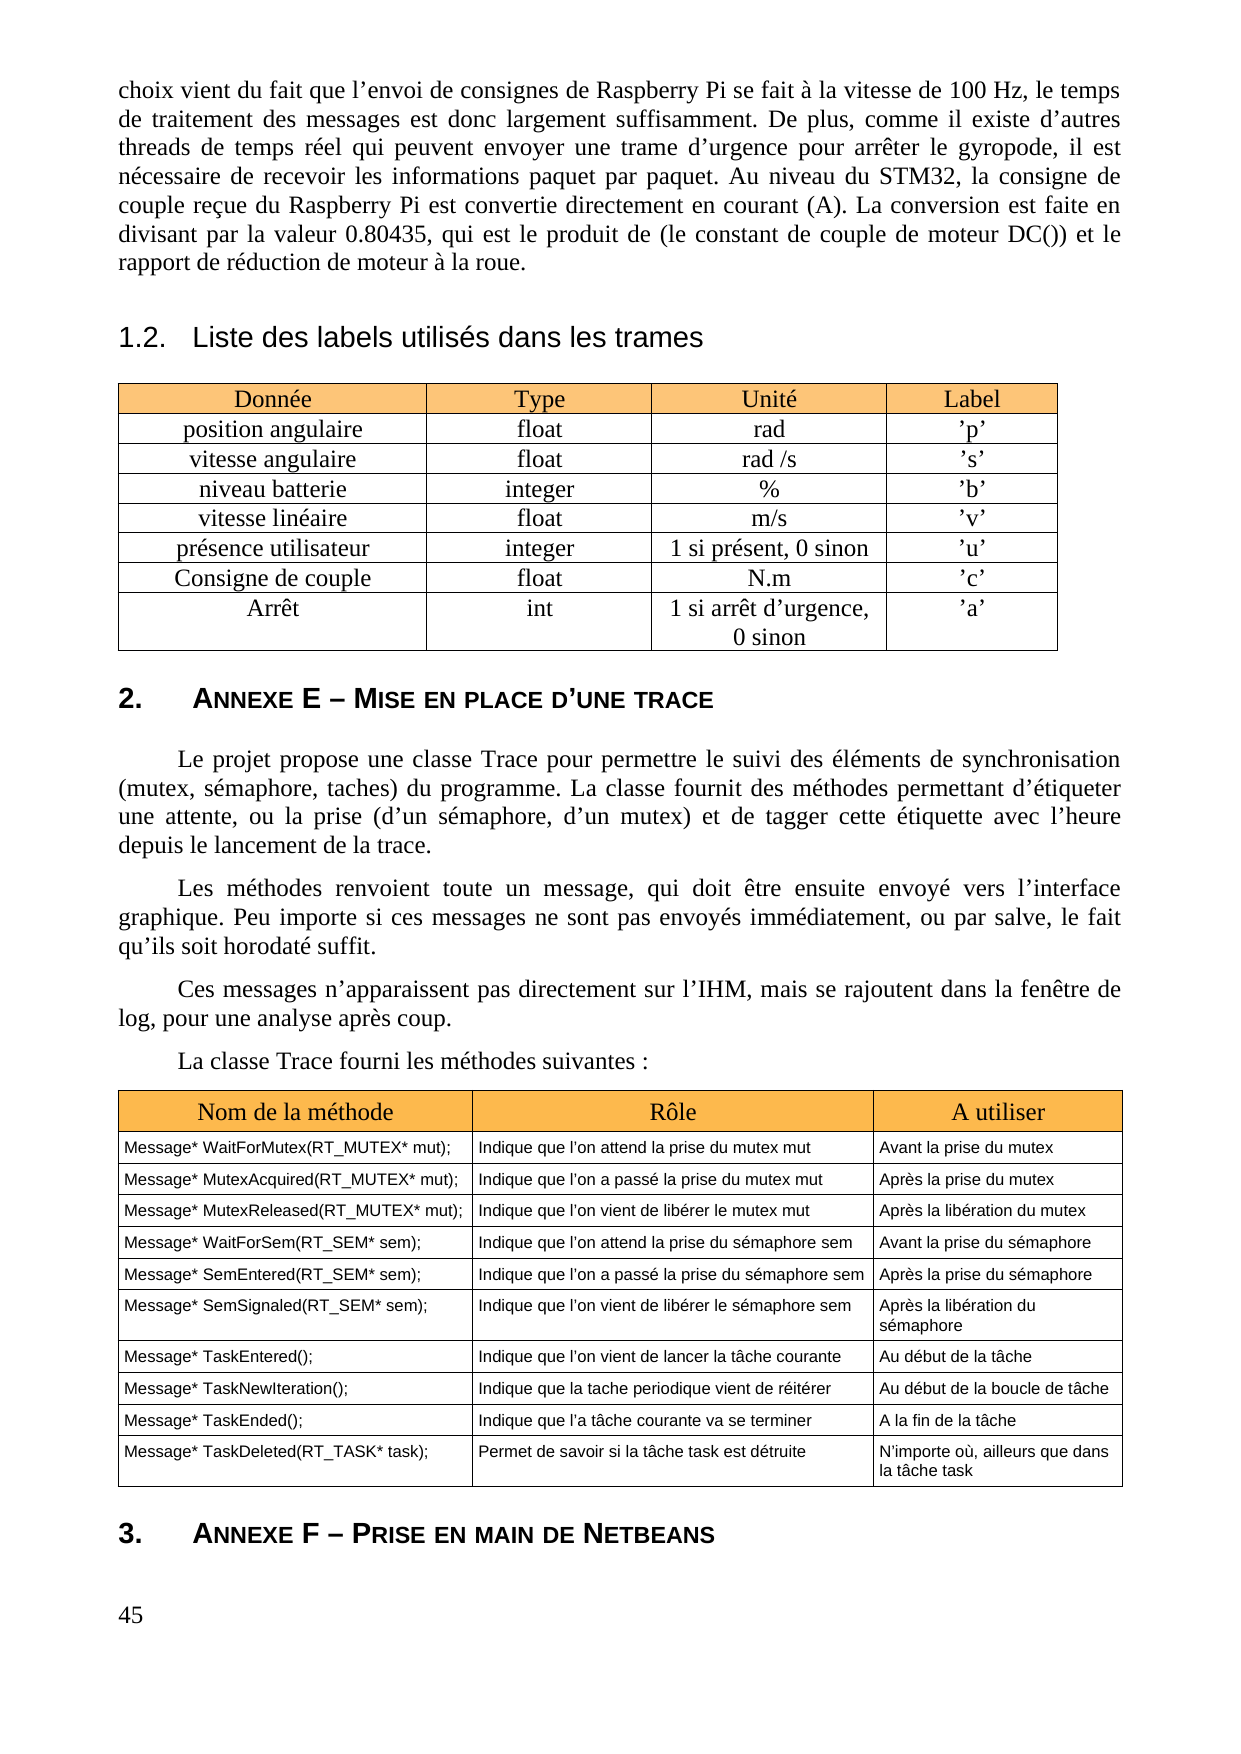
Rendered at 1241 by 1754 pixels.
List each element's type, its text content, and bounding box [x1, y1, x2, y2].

list Liste des labels utilisés dans les trames [118, 320, 1122, 354]
table_cell m/s [652, 504, 886, 532]
table_header Rôle [473, 1091, 873, 1131]
table_cell Message* WaitForSem(RT_SEM* sem); [119, 1227, 472, 1258]
table_cell N.m [652, 563, 886, 592]
table_cell Permet de savoir si la tâche task est détruite [473, 1436, 873, 1486]
table_cell Indique que l’on vient de lancer la tâche courante [473, 1341, 873, 1372]
table_cell Après la libération du sémaphore [874, 1290, 1122, 1340]
text Ces messages n’apparaissent pas directement sur l’IHM, mais se rajoutent dans la fenêtre de log, pour une analyse après coup. [118, 974, 1122, 1032]
table_cell % [652, 474, 886, 502]
table_cell A la fin de la tâche [874, 1405, 1122, 1435]
table_cell ’c’ [887, 563, 1057, 592]
table_cell ’v’ [887, 504, 1057, 532]
table_cell position angulaire [119, 414, 426, 443]
table_cell 1 si présent, 0 sinon [652, 533, 886, 562]
table_cell Indique que l’on attend la prise du mutex mut [473, 1132, 873, 1163]
text choix vient du fait que l’envoi de consignes de Raspberry Pi se fait à la vitesse de 100 Hz, le temps de traitement des messages est donc largement suffisamment. De plus, comme il existe d’autres threads de temps réel qui peuvent envoyer une trame d’urgence pour arrêter le gyropode, il est nécessaire de recevoir les informations paquet par paquet. Au niveau du STM32, la consigne de couple reçue du Raspberry Pi est convertie directement en courant (A). La conversion est faite en divisant par la valeur 0.80435, qui est le produit de (le constant de couple de moteur DC()) et le rapport de réduction de moteur à la roue. [118, 75, 1122, 276]
table_cell Message* TaskEnded(); [119, 1405, 472, 1435]
table_header Unité [652, 384, 886, 413]
table_cell float [427, 414, 651, 443]
table_cell Indique que l’a tâche courante va se terminer [473, 1405, 873, 1435]
table_cell Indique que l’on vient de libérer le sémaphore sem [473, 1290, 873, 1340]
list Annexe F – Prise en main de Netbeans [118, 1517, 1122, 1550]
table_cell Au début de la boucle de tâche [874, 1373, 1122, 1403]
table_cell Message* SemSignaled(RT_SEM* sem); [119, 1290, 472, 1340]
table_cell Message* TaskEntered(); [119, 1341, 472, 1372]
table_header Label [887, 384, 1057, 413]
table_cell Message* MutexAcquired(RT_MUTEX* mut); [119, 1164, 472, 1194]
table_cell Après la prise du sémaphore [874, 1259, 1122, 1289]
table_cell Consigne de couple [119, 563, 426, 592]
text Les méthodes renvoient toute un message, qui doit être ensuite envoyé vers l’interface graphique. Peu importe si ces messages ne sont pas envoyés immédiatement, ou par salve, le fait qu’ils soit horodaté suffit. [118, 873, 1122, 960]
table_header A utiliser [874, 1091, 1122, 1131]
table_cell vitesse angulaire [119, 444, 426, 473]
list Annexe E – Mise en place d’une trace [118, 681, 1122, 714]
table_cell Après la prise du mutex [874, 1164, 1122, 1194]
table_cell integer [427, 533, 651, 562]
table_cell ’p’ [887, 414, 1057, 443]
table_cell Après la libération du mutex [874, 1195, 1122, 1226]
table_cell Message* SemEntered(RT_SEM* sem); [119, 1259, 472, 1289]
table_header Nom de la méthode [119, 1091, 472, 1131]
table_cell Indique que l’on a passé la prise du sémaphore sem [473, 1259, 873, 1289]
table_cell ’a’ [887, 593, 1057, 650]
table_cell ’u’ [887, 533, 1057, 562]
table_cell 1 si arrêt d’urgence, 0 sinon [652, 593, 886, 650]
table_cell Message* MutexReleased(RT_MUTEX* mut); [119, 1195, 472, 1226]
table_cell Message* TaskNewIteration(); [119, 1373, 472, 1403]
table_cell ’s’ [887, 444, 1057, 473]
table_cell Message* TaskDeleted(RT_TASK* task); [119, 1436, 472, 1486]
table_cell Message* WaitForMutex(RT_MUTEX* mut); [119, 1132, 472, 1163]
table_cell integer [427, 474, 651, 502]
table_cell rad /s [652, 444, 886, 473]
table_cell Avant la prise du mutex [874, 1132, 1122, 1163]
table_cell Indique que la tache periodique vient de réitérer [473, 1373, 873, 1403]
table_cell Indique que l’on vient de libérer le mutex mut [473, 1195, 873, 1226]
table_cell présence utilisateur [119, 533, 426, 562]
table_cell N’importe où, ailleurs que dans la tâche task [874, 1436, 1122, 1486]
table_cell float [427, 504, 651, 532]
table_header Donnée [119, 384, 426, 413]
table_cell rad [652, 414, 886, 443]
table_header Type [427, 384, 651, 413]
table_cell Indique que l’on a passé la prise du mutex mut [473, 1164, 873, 1194]
table_cell ’b’ [887, 474, 1057, 502]
table_cell vitesse linéaire [119, 504, 426, 532]
table_cell niveau batterie [119, 474, 426, 502]
table_cell float [427, 444, 651, 473]
text La classe Trace fourni les méthodes suivantes : [118, 1046, 1122, 1075]
table_cell Indique que l’on attend la prise du sémaphore sem [473, 1227, 873, 1258]
text Le projet propose une classe Trace pour permettre le suivi des éléments de synchronisation (mutex, sémaphore, taches) du programme. La classe fournit des méthodes permettant d’étiqueter une attente, ou la prise (d’un sémaphore, d’un mutex) et de tagger cette étiquette avec l’heure depuis le lancement de la trace. [118, 744, 1122, 859]
table_cell Au début de la tâche [874, 1341, 1122, 1372]
table_cell float [427, 563, 651, 592]
table_cell Arrêt [119, 593, 426, 650]
table_cell Avant la prise du sémaphore [874, 1227, 1122, 1258]
table_cell int [427, 593, 651, 650]
